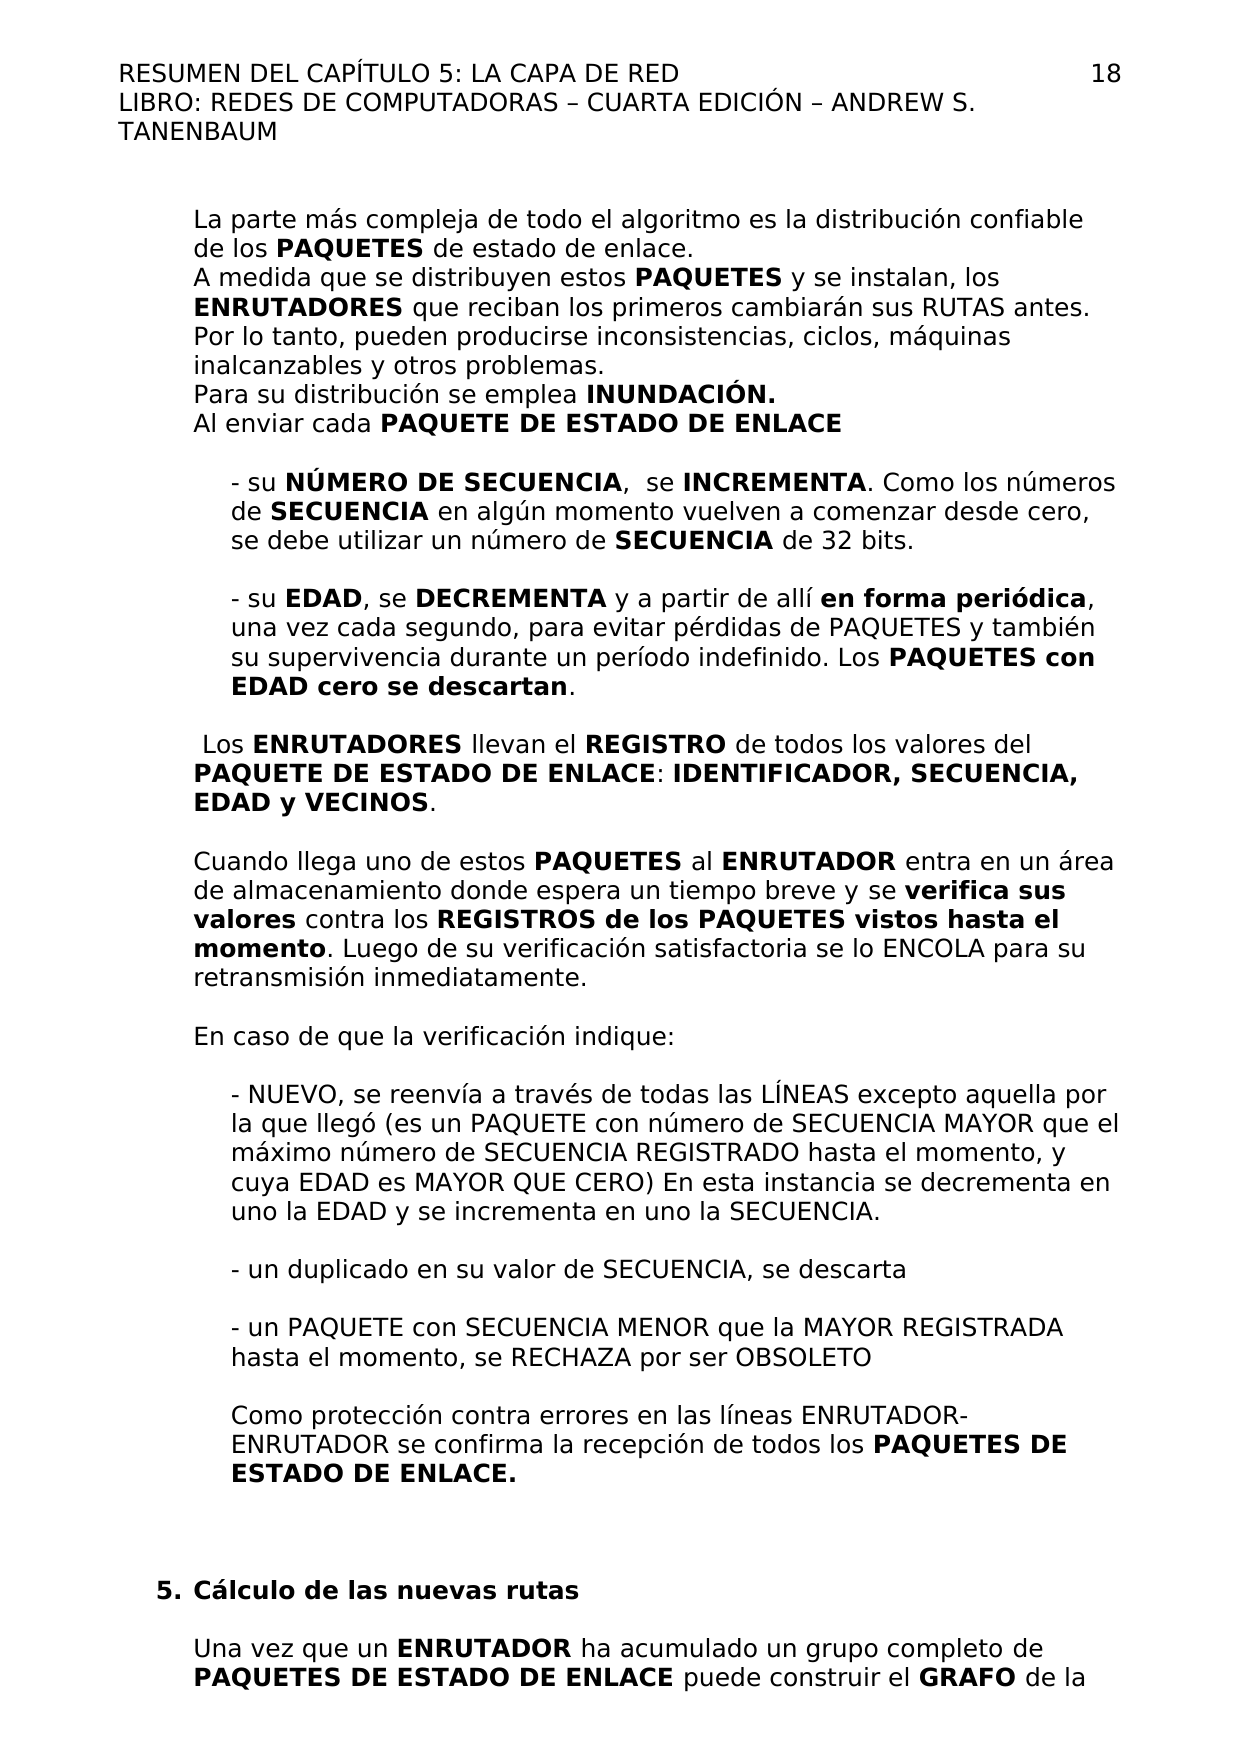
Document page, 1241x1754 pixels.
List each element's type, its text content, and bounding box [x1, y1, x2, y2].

list - NUEVO, se reenvía a través de todas las LÍNEAS excepto aquella por la que llegó (es un PAQUETE con número de SECUENCIA MAYOR que el máximo número de SECUENCIA REGISTRADO hasta el momento, y cuya EDAD es MAYOR QUE CERO) En esta instancia se decrementa en uno la EDAD y se incrementa en uno la SECUENCIA. [193, 1080, 1122, 1226]
list En caso de que la verificación indique: [156, 1022, 1122, 1051]
list Al enviar cada PAQUETE DE ESTADO DE ENLACE [156, 409, 1122, 438]
list - su EDAD, se DECREMENTA y a partir de allí en forma periódica, una vez cada segundo, para evitar pérdidas de PAQUETES y también su supervivencia durante un período indefinido. Los PAQUETES con EDAD cero se descartan. [193, 584, 1122, 701]
list - un duplicado en su valor de SECUENCIA, se descarta [193, 1255, 1122, 1284]
list Como protección contra errores en las líneas ENRUTADOR-ENRUTADOR se confirma la recepción de todos los PAQUETES DE ESTADO DE ENLACE. [193, 1401, 1122, 1488]
list La parte más compleja de todo el algoritmo es la distribución confiable de los PAQUETES de estado de enlace. [156, 205, 1122, 263]
list Cálculo de las nuevas rutas [156, 1576, 1122, 1605]
list Los ENRUTADORES llevan el REGISTRO de todos los valores del PAQUETE DE ESTADO DE ENLACE: IDENTIFICADOR, SECUENCIA, EDAD y VECINOS. [156, 730, 1122, 818]
list Cuando llega uno de estos PAQUETES al ENRUTADOR entra en un área de almacenamiento donde espera un tiempo breve y se verifica sus valores contra los REGISTROS de los PAQUETES vistos hasta el momento. Luego de su verificación satisfactoria se lo ENCOLA para su retransmisión inmediatamente. [156, 847, 1122, 993]
list - su NÚMERO DE SECUENCIA, se INCREMENTA. Como los números de SECUENCIA en algún momento vuelven a comenzar desde cero, se debe utilizar un número de SECUENCIA de 32 bits. [193, 468, 1122, 555]
list A medida que se distribuyen estos PAQUETES y se instalan, los ENRUTADORES que reciban los primeros cambiarán sus RUTAS antes. Por lo tanto, pueden producirse inconsistencias, ciclos, máquinas inalcanzables y otros problemas. [156, 263, 1122, 380]
list Para su distribución se emplea INUNDACIÓN. [156, 380, 1122, 409]
list - un PAQUETE con SECUENCIA MENOR que la MAYOR REGISTRADA hasta el momento, se RECHAZA por ser OBSOLETO [193, 1313, 1122, 1372]
list Una vez que un ENRUTADOR ha acumulado un grupo completo de PAQUETES DE ESTADO DE ENLACE puede construir el GRAFO de la [156, 1634, 1122, 1693]
